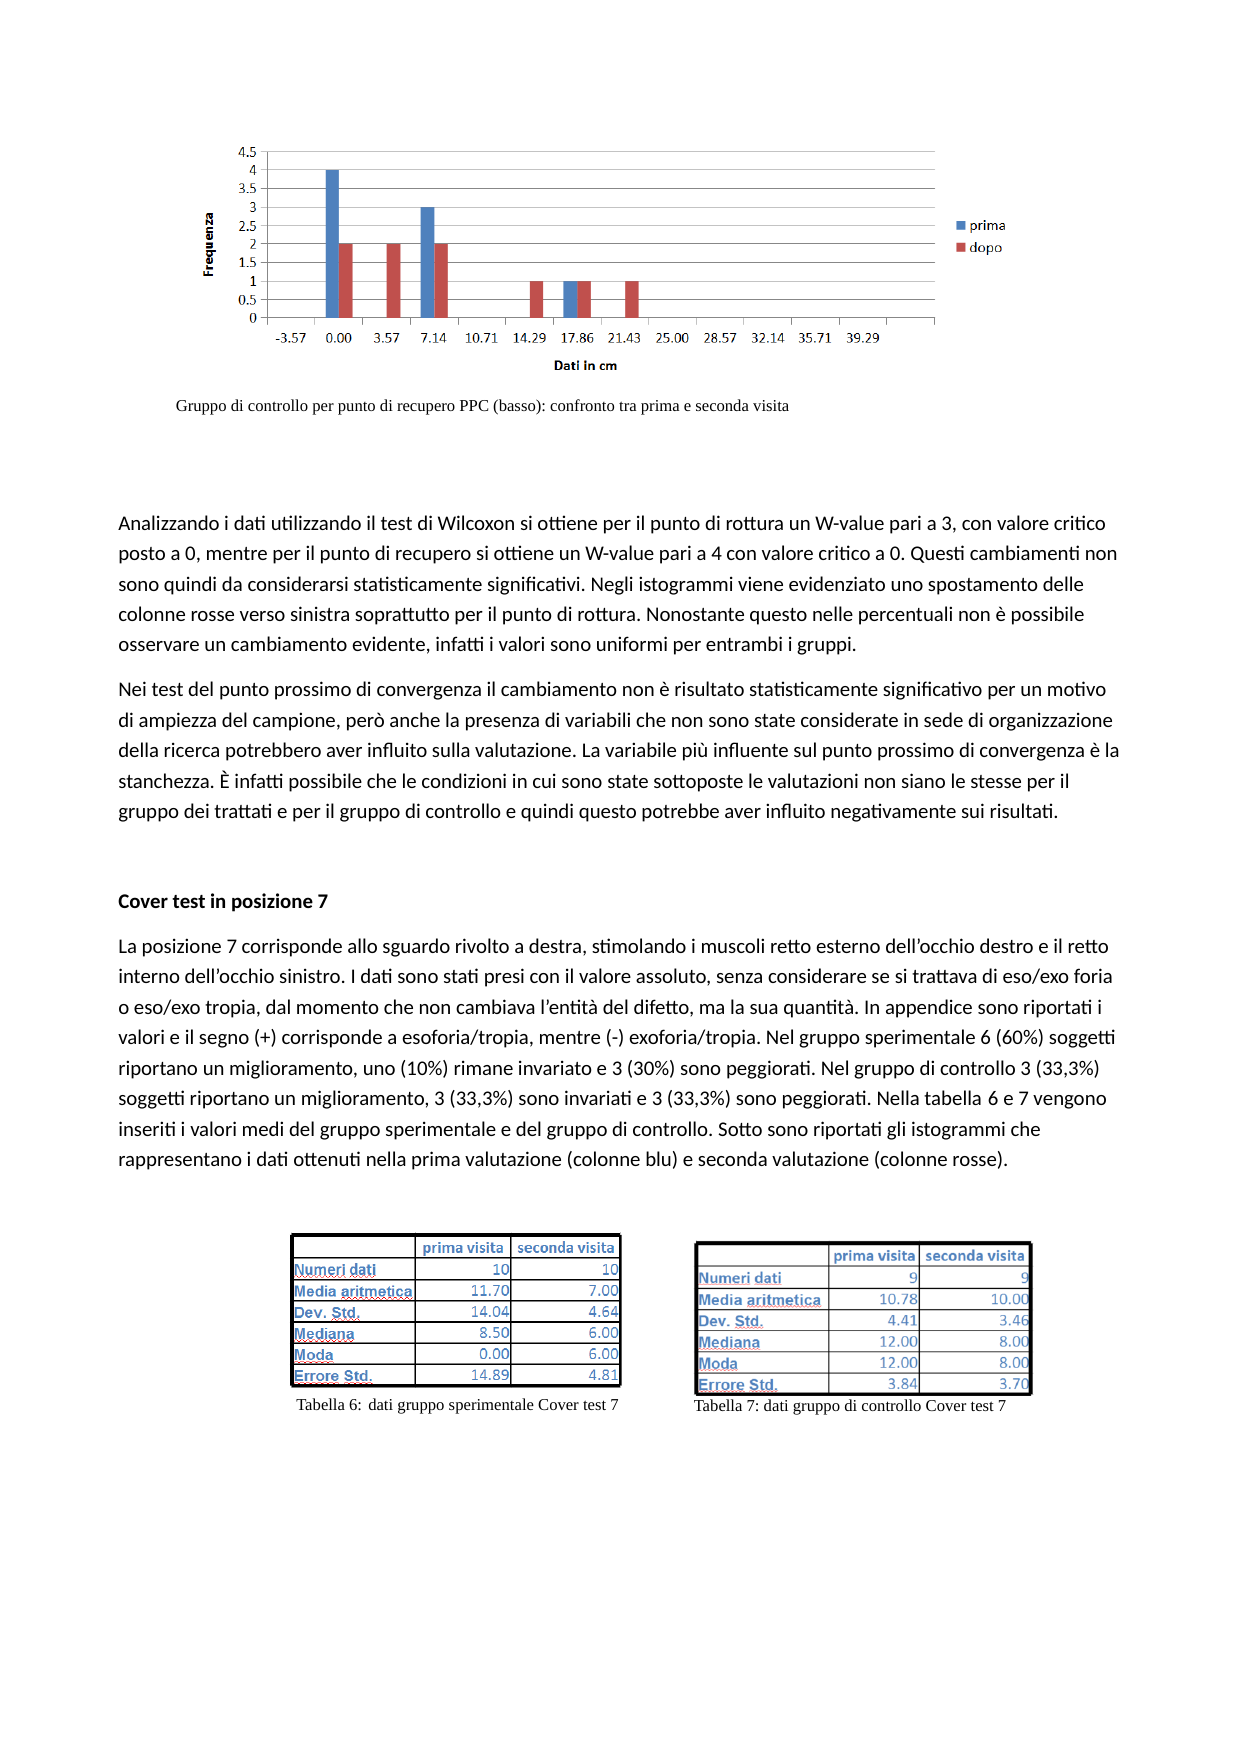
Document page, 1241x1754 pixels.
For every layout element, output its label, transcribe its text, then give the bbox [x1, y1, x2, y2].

text Analizzando i dati utilizzando il test di Wilcoxon si ottiene per il punto di rottura un W-value pari a 3, con valore critico posto a 0, mentre per il punto di recupero si ottiene un W-value pari a 4 con valore critico a 0. Questi cambiamenti non sono quindi da considerarsi statisticamente significativi. Negli istogrammi viene evidenziato uno spostamento delle colonne rosse verso sinistra soprattutto per il punto di rottura. Nonostante questo nelle percentuali non è possibile osservare un cambiamento evidente, infatti i valori sono uniformi per entrambi i gruppi. [118, 510, 1122, 657]
picture [175, 125, 1019, 396]
picture [693, 1240, 1034, 1396]
text Gruppo di controllo per punto di recupero PPC (basso): confronto tra prima e seconda visita [176, 396, 1018, 415]
text Tabella 6: dati gruppo sperimentale Cover test 7 [290, 1388, 622, 1416]
text Tabella 7: dati gruppo di controllo Cover test 7 [693, 1396, 1034, 1415]
text La posizione 7 corrisponde allo sguardo rivolto a destra, stimolando i muscoli retto esterno dell’occhio destro e il retto interno dell’occhio sinistro. I dati sono stati presi con il valore assoluto, senza considerare se si trattava di eso/exo foria o eso/exo tropia, dal momento che non cambiava l’entità del difetto, ma la sua quantità. In appendice sono riportati i valori e il segno (+) corrisponde a esoforia/tropia, mentre (-) exoforia/tropia. Nel gruppo sperimentale 6 (60%) soggetti riportano un miglioramento, uno (10%) rimane invariato e 3 (30%) sono peggiorati. Nel gruppo di controllo 3 (33,3%) soggetti riportano un miglioramento, 3 (33,3%) sono invariati e 3 (33,3%) sono peggiorati. Nella tabella 6 e 7 vengono inseriti i valori medi del gruppo sperimentale e del gruppo di controllo. Sotto sono riportati gli istogrammi che rappresentano i dati ottenuti nella prima valutazione (colonne blu) e seconda valutazione (colonne rosse). [118, 933, 1122, 1172]
text Cover test in posizione 7 [118, 888, 1122, 914]
picture [289, 1232, 622, 1388]
text Nei test del punto prossimo di convergenza il cambiamento non è risultato statisticamente significativo per un motivo di ampiezza del campione, però anche la presenza di variabili che non sono state considerate in sede di organizzazione della ricerca potrebbero aver influito sulla valutazione. La variabile più influente sul punto prossimo di convergenza è la stanchezza. È infatti possibile che le condizioni in cui sono state sottoposte le valutazioni non siano le stesse per il gruppo dei trattati e per il gruppo di controllo e quindi questo potrebbe aver influito negativamente sui risultati. [118, 677, 1122, 824]
